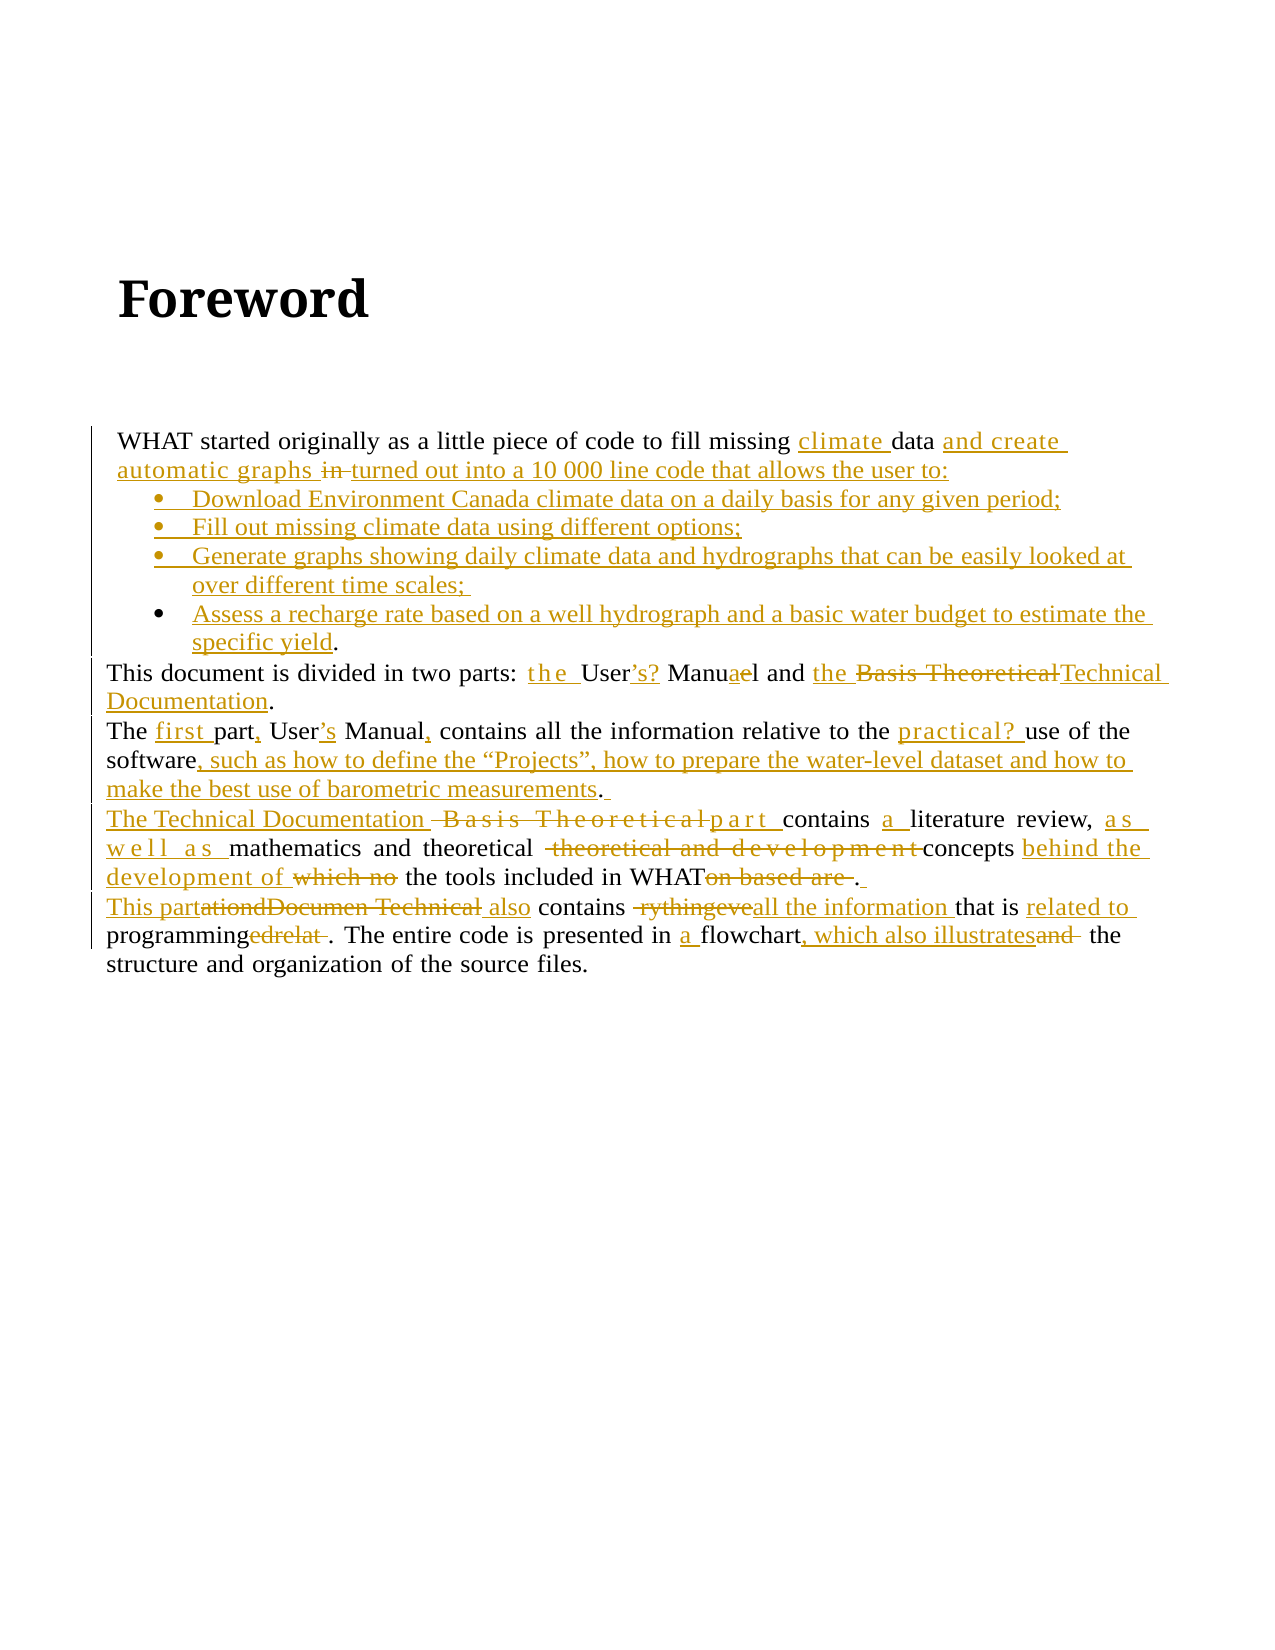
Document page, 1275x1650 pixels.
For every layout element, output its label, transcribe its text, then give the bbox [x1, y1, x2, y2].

list Fill out missing climate data using different options; [154, 512, 1169, 541]
text The first part, User’s Manual, contains all the information relative to the practical? use of the software, such as how to define the “Projects”, how to prepare the water-level dataset and how to make the best use of barometric measurements. The Technical Documentation part contains a literature review, as well as mathematics and theoretical concepts behind the development of the tools included in WHAT. This part also contains all the information that is related to programming. The entire code is presented in a flowchart, which also illustrates the structure and organization of the source files. [106, 716, 1169, 803]
text This document is divided in two parts: the User’s? Manual and the Technical Documentation. [106, 658, 1169, 715]
list Generate graphs showing daily climate data and hydrographs that can be easily looked at over different time scales; [154, 541, 1169, 599]
list Download Environment Canada climate data on a daily basis for any given period; [154, 484, 1169, 512]
list Assess a recharge rate based on a well hydrograph and a basic water budget to estimate the specific yield. [154, 599, 1169, 656]
text WHAT started originally as a little piece of code to fill missing climate data and create automatic graphs turned out into a 10 000 line code that allows the user to: [117, 426, 1169, 484]
text Foreword [118, 263, 1169, 332]
